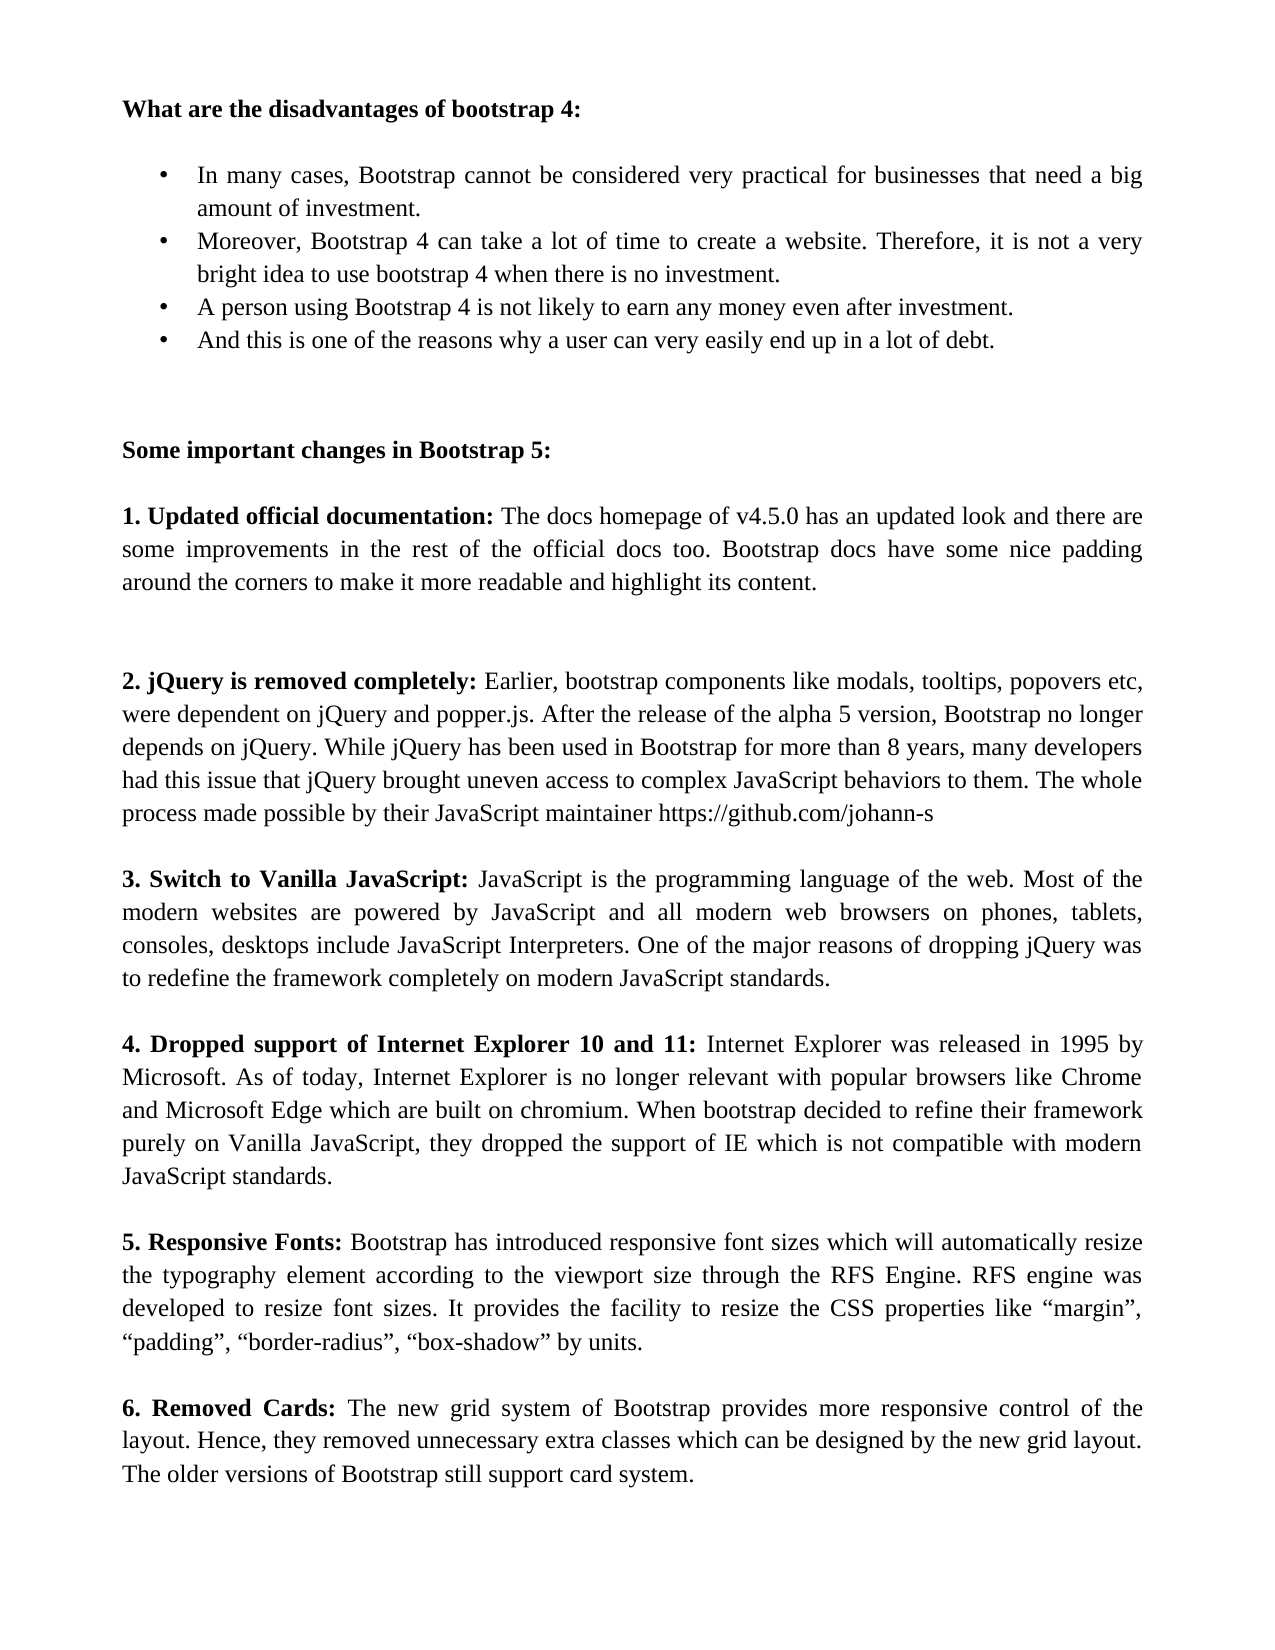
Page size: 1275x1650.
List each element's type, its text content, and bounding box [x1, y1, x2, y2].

text Some important changes in Bootstrap 5: [122, 435, 1144, 464]
text 4. Dropped support of Internet Explorer 10 and 11: Internet Explorer was released in 1995 by Microsoft. As of today, Internet Explorer is no longer relevant with popular browsers like Chrome and Microsoft Edge which are built on chromium. When bootstrap decided to refine their framework purely on Vanilla JavaScript, they dropped the support of IE which is not compatible with modern JavaScript standards. [122, 1029, 1144, 1190]
text 3. Switch to Vanilla JavaScript: JavaScript is the programming language of the web. Most of the modern websites are powered by JavaScript and all modern web browsers on phones, tablets, consoles, desktops include JavaScript Interpreters. One of the major reasons of dropping jQuery was to redefine the framework completely on modern JavaScript standards. [122, 864, 1144, 992]
list A person using Bootstrap 4 is not likely to earn any money even after investment. [159, 292, 1144, 321]
text 6. Removed Cards: The new grid system of Bootstrap provides more responsive control of the layout. Hence, they removed unnecessary extra classes which can be designed by the new grid layout. The older versions of Bootstrap still support card system. [122, 1393, 1144, 1487]
list Moreover, Bootstrap 4 can take a lot of time to create a website. Therefore, it is not a very bright idea to use bootstrap 4 when there is no investment. [159, 226, 1144, 288]
text 5. Responsive Fonts: Bootstrap has introduced responsive font sizes which will automatically resize the typography element according to the viewport size through the RFS Engine. RFS engine was developed to resize font sizes. It provides the facility to resize the CSS properties like “margin”, “padding”, “border-radius”, “box-shadow” by units. [122, 1227, 1144, 1355]
list And this is one of the reasons why a user can very easily end up in a lot of debt. [159, 325, 1144, 354]
list In many cases, Bootstrap cannot be considered very practical for businesses that need a big amount of investment. [159, 160, 1144, 222]
text What are the disadvantages of bootstrap 4: [122, 94, 1144, 122]
text 1. Updated official documentation: The docs homepage of v4.5.0 has an updated look and there are some improvements in the rest of the official docs too. Bootstrap docs have some nice padding around the corners to make it more readable and highlight its content. [122, 501, 1144, 596]
text 2. jQuery is removed completely: Earlier, bootstrap components like modals, tooltips, popovers etc, were dependent on jQuery and popper.js. After the release of the alpha 5 version, Bootstrap no longer depends on jQuery. While jQuery has been used in Bootstrap for more than 8 years, many developers had this issue that jQuery brought uneven access to complex JavaScript behaviors to them. The whole process made possible by their JavaScript maintainer https://github.com/johann-s [122, 666, 1144, 827]
